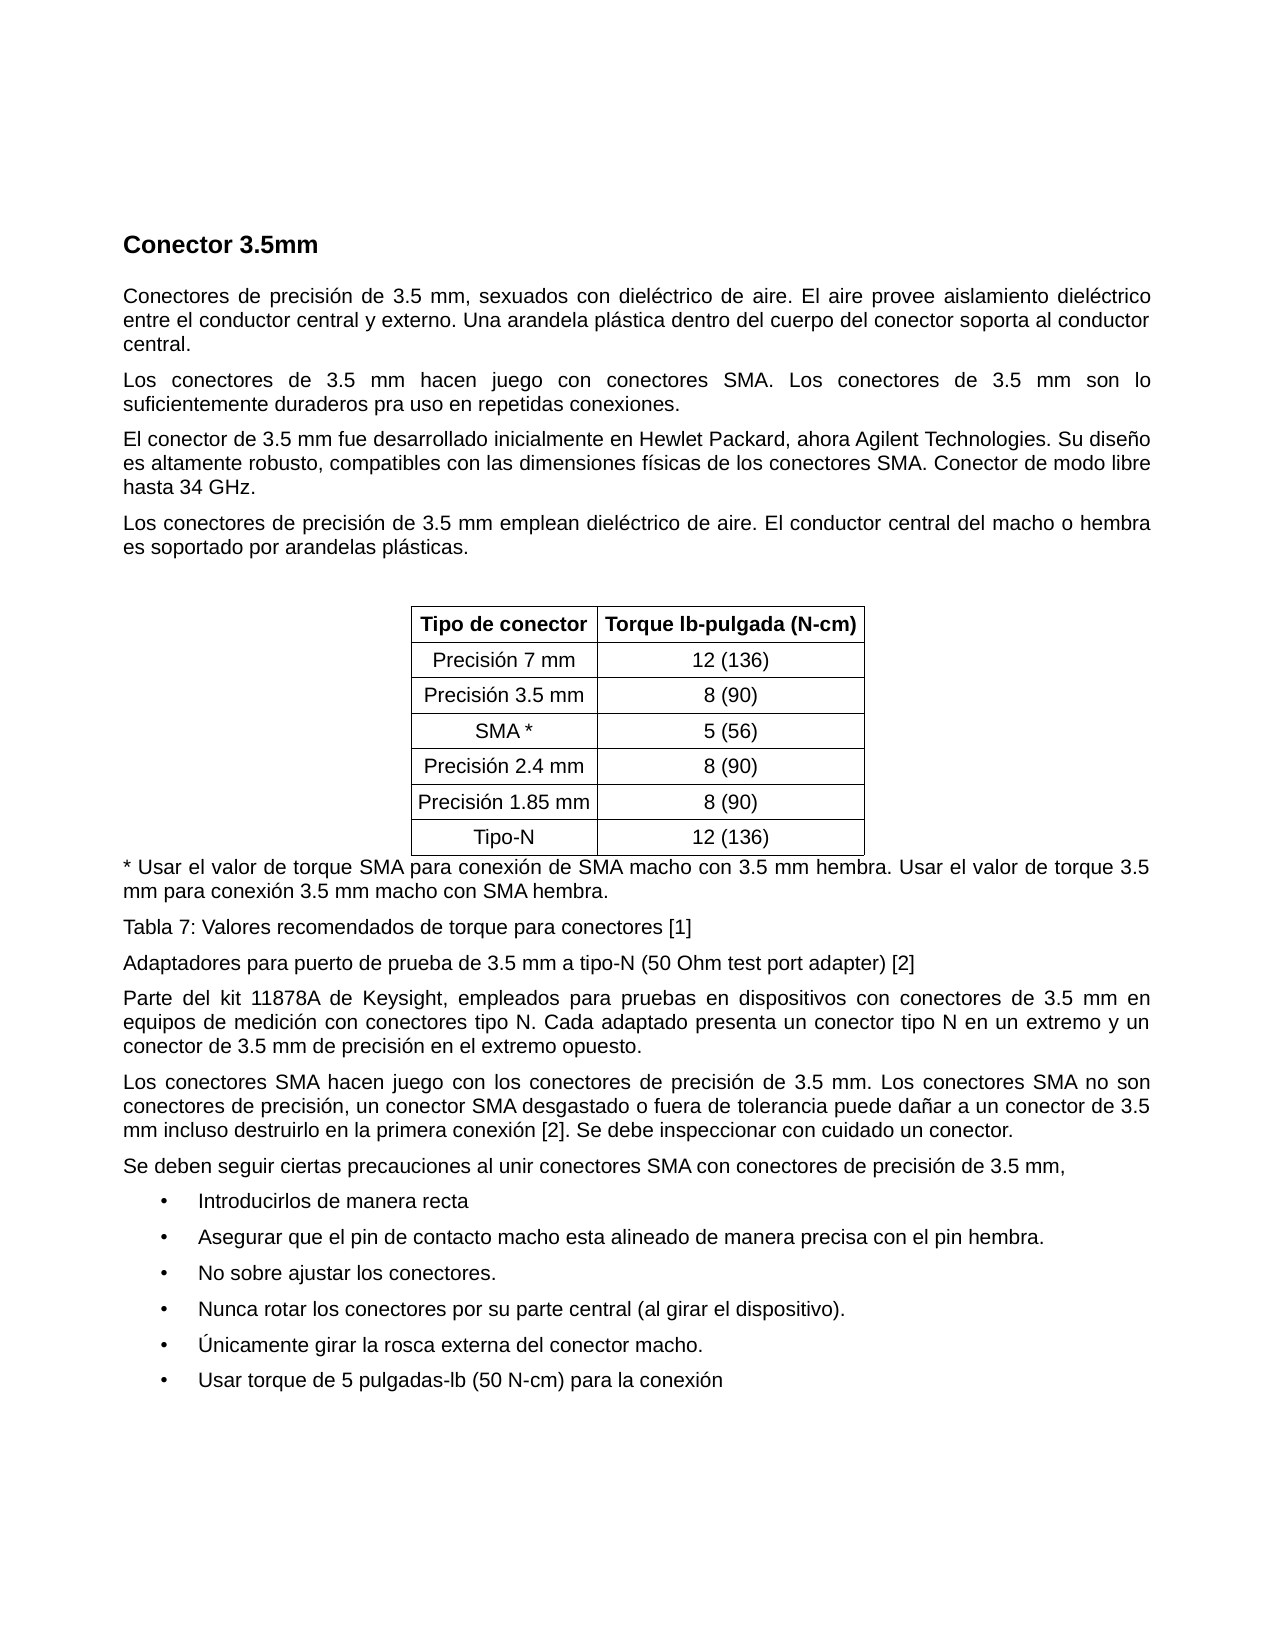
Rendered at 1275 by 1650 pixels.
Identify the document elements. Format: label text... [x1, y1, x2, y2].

list Nunca rotar los conectores por su parte central (al girar el dispositivo). [160, 1297, 1152, 1321]
list Usar torque de 5 pulgadas-lb (50 N-cm) para la conexión [160, 1368, 1152, 1392]
text Los conectores SMA hacen juego con los conectores de precisión de 3.5 mm. Los conectores SMA no son conectores de precisión, un conector SMA desgastado o fuera de tolerancia puede dañar a un conector de 3.5 mm incluso destruirlo en la primera conexión [2]. Se debe inspeccionar con cuidado un conector. [123, 1070, 1152, 1142]
table_cell SMA * [412, 714, 597, 748]
text Se deben seguir ciertas precauciones al unir conectores SMA con conectores de precisión de 3.5 mm, [123, 1153, 1152, 1177]
subtitle Conector 3.5mm [123, 230, 1152, 259]
text Conectores de precisión de 3.5 mm, sexuados con dieléctrico de aire. El aire provee aislamiento dieléctrico entre el conductor central y externo. Una arandela plástica dentro del cuerpo del conector soporta al conductor central. [123, 284, 1152, 356]
text Adaptadores para puerto de prueba de 3.5 mm a tipo-N (50 Ohm test port adapter) [2] [123, 950, 1152, 974]
text Tabla 7: Valores recomendados de torque para conectores [1] [123, 915, 1152, 939]
table_cell 8 (90) [598, 785, 864, 819]
list Introducirlos de manera recta [160, 1189, 1152, 1213]
table_header Tipo de conector [412, 607, 597, 642]
table_cell 5 (56) [598, 714, 864, 748]
table_cell 8 (90) [598, 749, 864, 784]
list Únicamente girar la rosca externa del conector macho. [160, 1332, 1152, 1357]
text El conector de 3.5 mm fue desarrollado inicialmente en Hewlet Packard, ahora Agilent Technologies. Su diseño es altamente robusto, compatibles con las dimensiones físicas de los conectores SMA. Conector de modo libre hasta 34 GHz. [123, 427, 1152, 499]
table_cell Precisión 1.85 mm [412, 785, 597, 819]
table_cell 8 (90) [598, 678, 864, 713]
table_cell Precisión 2.4 mm [412, 749, 597, 784]
table_cell 12 (136) [598, 820, 864, 855]
table_cell Tipo-N [412, 820, 597, 855]
text Los conectores de 3.5 mm hacen juego con conectores SMA. Los conectores de 3.5 mm son lo suficientemente duraderos pra uso en repetidas conexiones. [123, 367, 1152, 415]
text Parte del kit 11878A de Keysight, empleados para pruebas en dispositivos con conectores de 3.5 mm en equipos de medición con conectores tipo N. Cada adaptado presenta un conector tipo N en un extremo y un conector de 3.5 mm de precisión en el extremo opuesto. [123, 986, 1152, 1058]
table_cell 12 (136) [598, 643, 864, 677]
table_cell Precisión 7 mm [412, 643, 597, 677]
list No sobre ajustar los conectores. [160, 1261, 1152, 1285]
text Los conectores de precisión de 3.5 mm emplean dieléctrico de aire. El conductor central del macho o hembra es soportado por arandelas plásticas. [123, 511, 1152, 559]
list Asegurar que el pin de contacto macho esta alineado de manera precisa con el pin hembra. [160, 1225, 1152, 1249]
table_header Torque lb-pulgada (N-cm) [598, 607, 864, 642]
text * Usar el valor de torque SMA para conexión de SMA macho con 3.5 mm hembra. Usar el valor de torque 3.5 mm para conexión 3.5 mm macho con SMA hembra. [123, 855, 1152, 903]
table_cell Precisión 3.5 mm [412, 678, 597, 713]
